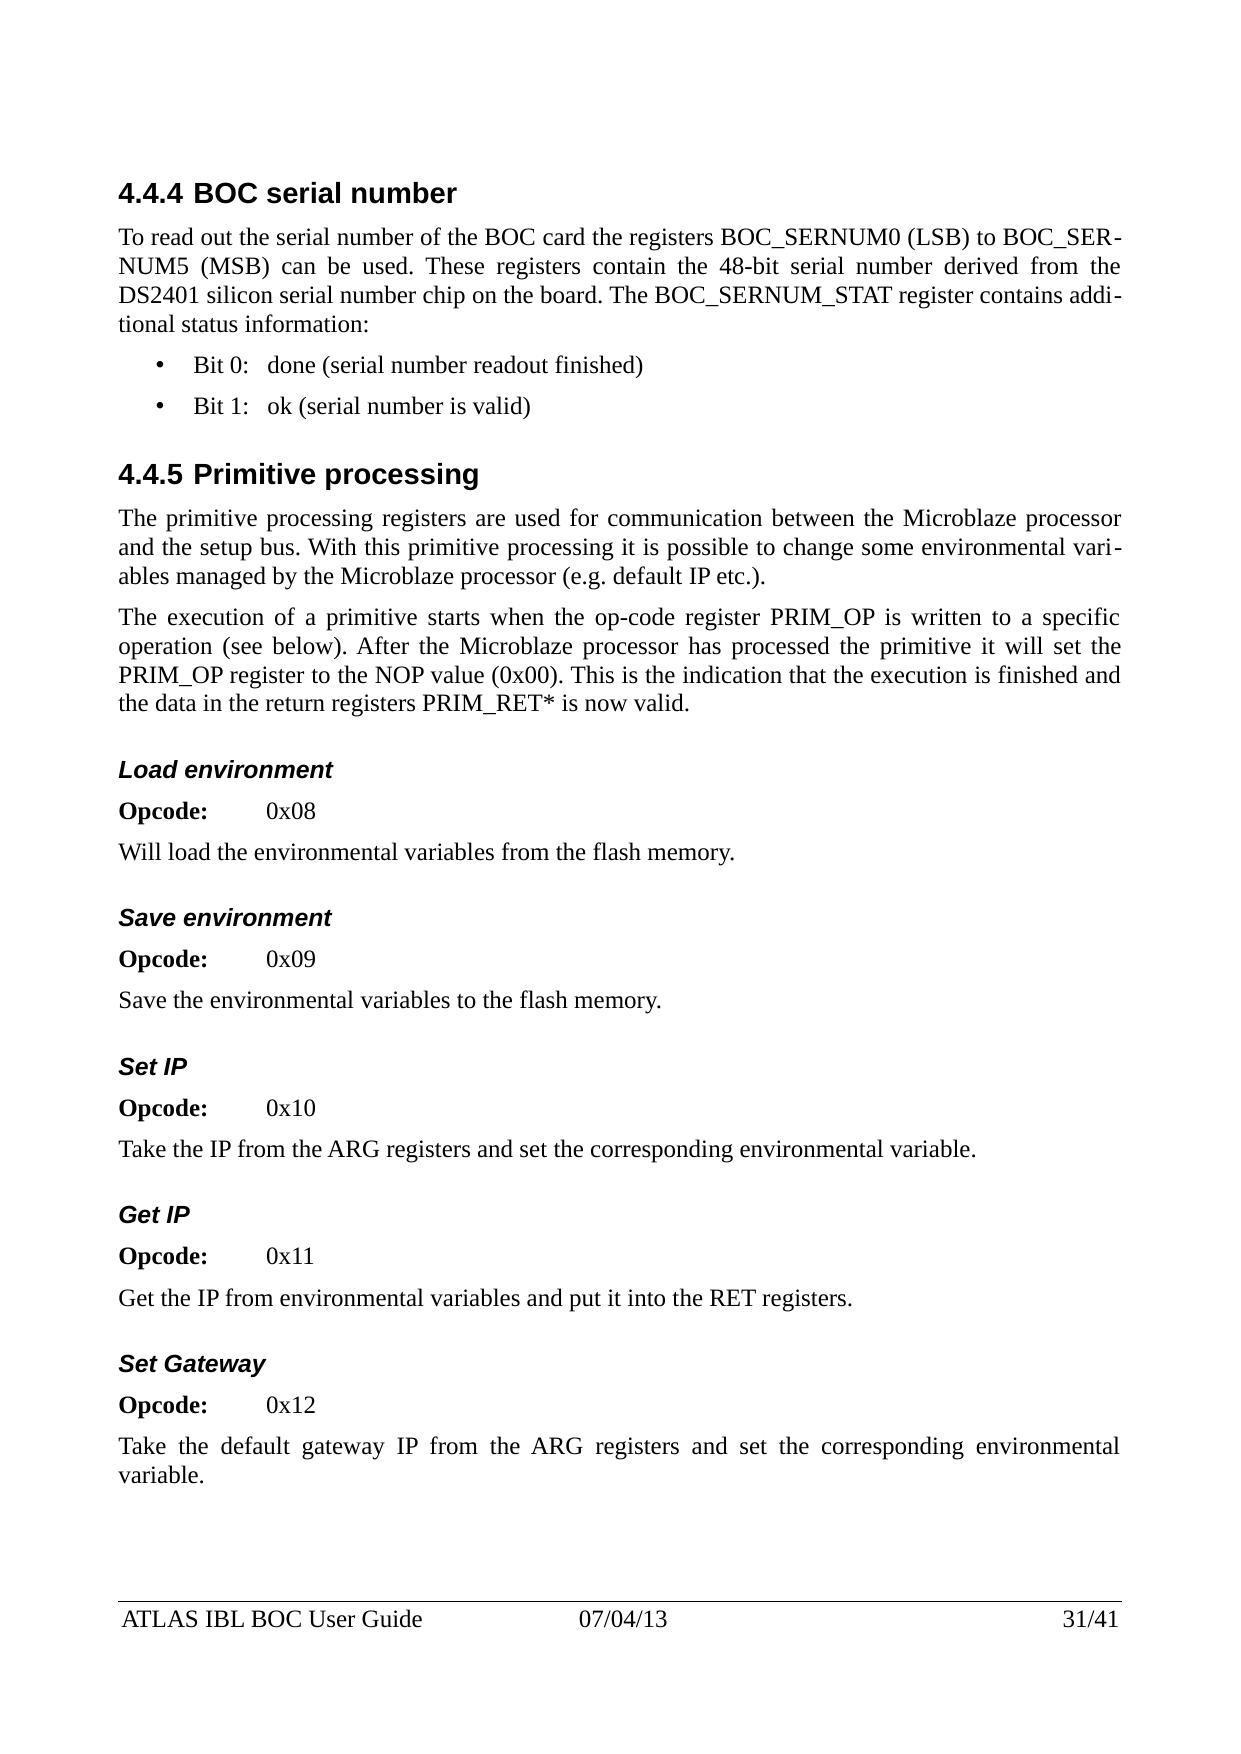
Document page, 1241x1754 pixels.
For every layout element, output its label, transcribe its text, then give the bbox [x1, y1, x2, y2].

text The execution of a primitive starts when the op-code register PRIM_OP is written to a specific operation (see below). After the Microblaze processor has processed the primitive it will set the PRIM_OP register to the NOP value (0x00). This is the indication that the execution is finished and the data in the return registers PRIM_RET* is now valid. [118, 602, 1122, 717]
text To read out the serial number of the BOC card the registers BOC_SERNUM0 (LSB) to BOC_SER­NUM5 (MSB) can be used. These registers contain the 48-bit serial number derived from the DS2401 silicon serial number chip on the board. The BOC_SERNUM_STAT register contains addi­tional status information: [118, 222, 1122, 337]
subtitle Save environment [118, 903, 1122, 932]
text Take the IP from the ARG registers and set the corresponding environmental variable. [118, 1134, 1122, 1163]
subtitle Load environment [118, 755, 1122, 783]
text Save the environmental variables to the flash memory. [118, 986, 1122, 1014]
subtitle Primitive processing [118, 457, 1122, 491]
list Bit 0: done (serial number readout finished) [156, 350, 1122, 379]
text Get the IP from environmental variables and put it into the RET registers. [118, 1283, 1122, 1311]
text Opcode: 0x11 [118, 1241, 1122, 1270]
subtitle BOC serial number [118, 176, 1122, 210]
text Opcode: 0x10 [118, 1093, 1122, 1122]
text Opcode: 0x12 [118, 1390, 1122, 1419]
subtitle Get IP [118, 1200, 1122, 1229]
subtitle Set Gateway [118, 1349, 1122, 1377]
text The primitive processing registers are used for communication between the Microblaze processor and the setup bus. With this primitive processing it is possible to change some environmental vari­ables managed by the Microblaze processor (e.g. default IP etc.). [118, 503, 1122, 590]
list Bit 1: ok (serial number is valid) [156, 391, 1122, 420]
subtitle Set IP [118, 1052, 1122, 1080]
text Opcode: 0x08 [118, 796, 1122, 824]
text Opcode: 0x09 [118, 944, 1122, 973]
text Will load the environmental variables from the flash memory. [118, 837, 1122, 866]
text Take the default gateway IP from the ARG registers and set the corresponding environmental variable. [118, 1431, 1122, 1489]
